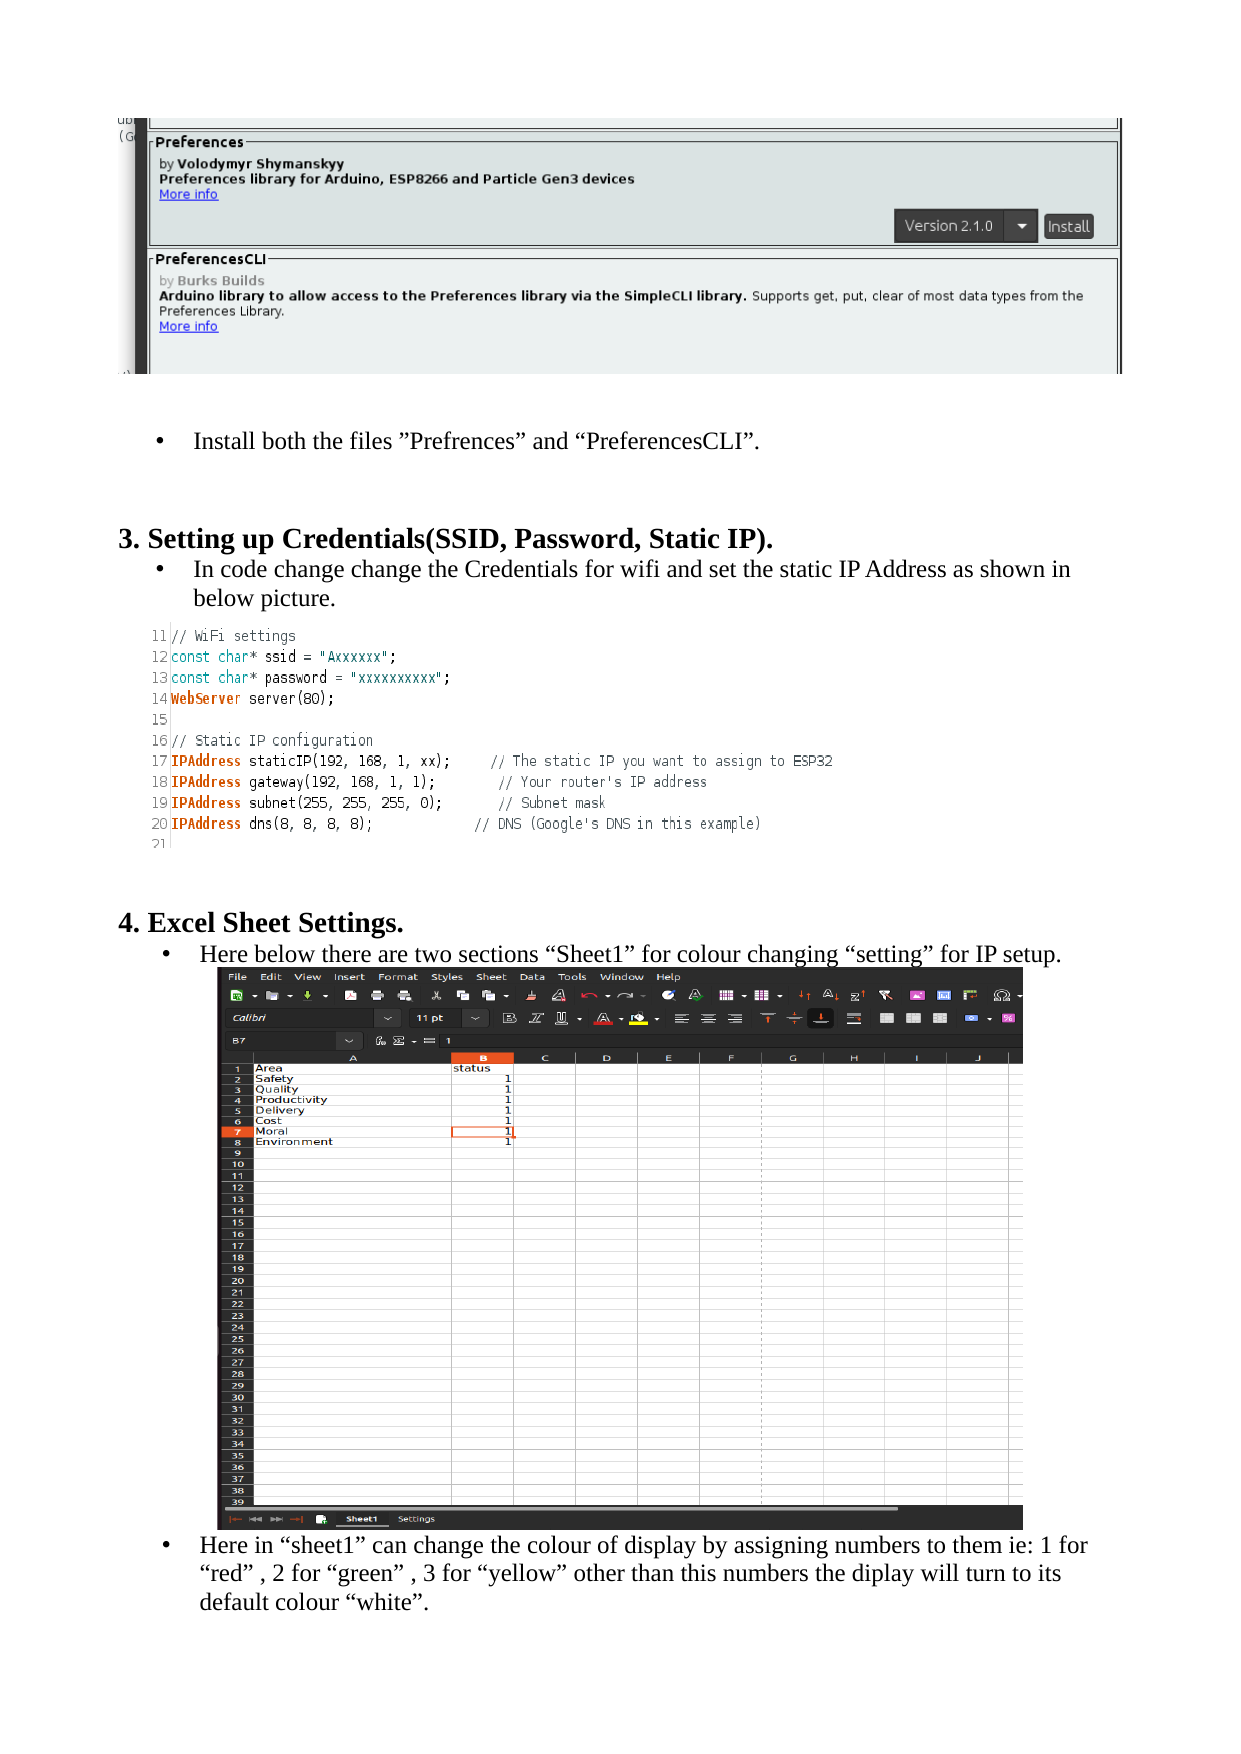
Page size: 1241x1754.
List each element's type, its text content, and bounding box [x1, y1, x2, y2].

list In code change change the Credentials for wifi and set the static IP Address as shown in below picture. [156, 554, 1122, 612]
list Here in “sheet1” can change the colour of display by assigning numbers to them ie: 1 for “red” , 2 for “green” , 3 for “yellow” other than this numbers the diplay will turn to its default colour “white”. [162, 968, 1122, 1616]
text 3. Setting up Credentials(SSID, Password, Static IP). [118, 521, 1122, 554]
picture [136, 622, 1104, 848]
picture [217, 967, 1023, 1530]
list Here below there are two sections “Sheet1” for colour changing “setting” for IP setup. [162, 939, 1122, 968]
picture [118, 118, 1123, 374]
list Install both the files ”Prefrences” and “PreferencesCLI”. [156, 426, 1122, 454]
text 4. Excel Sheet Settings. [118, 905, 1122, 939]
